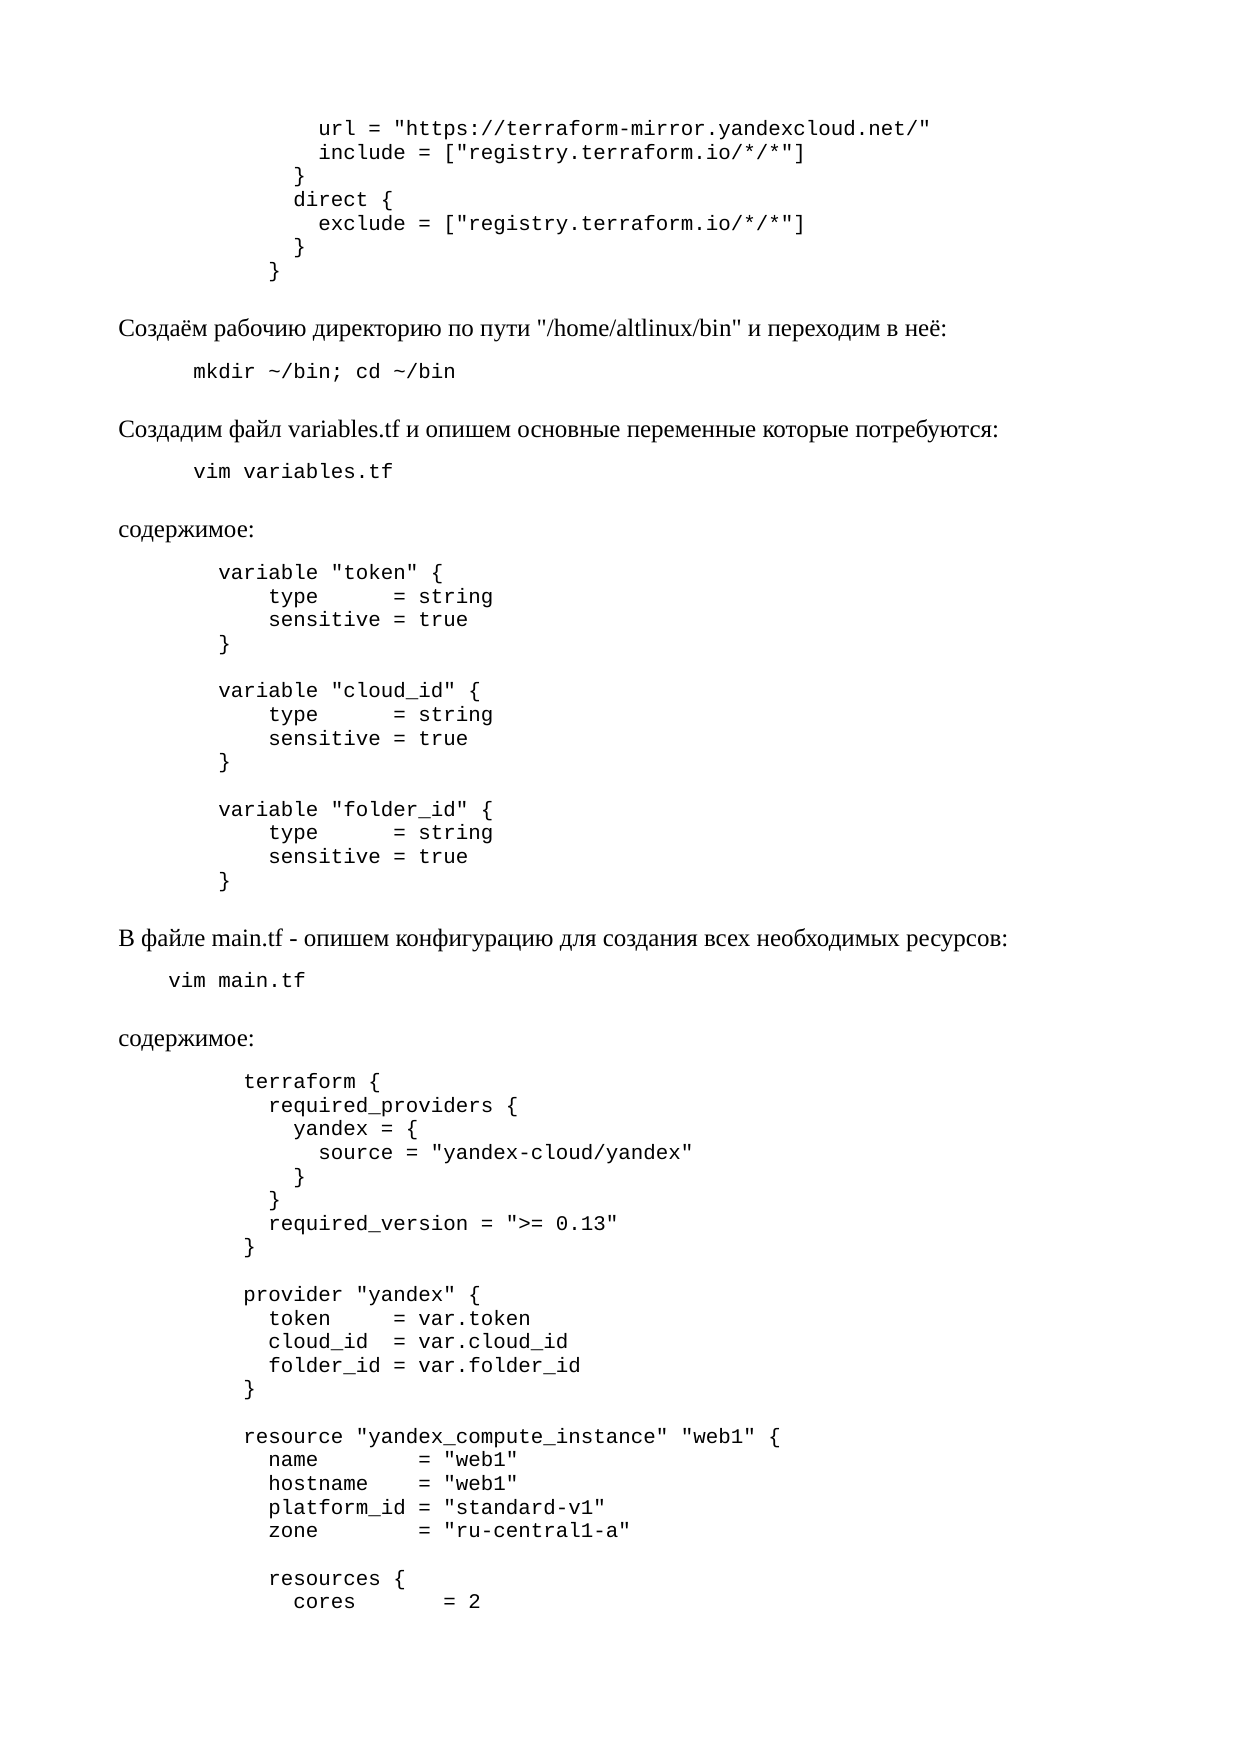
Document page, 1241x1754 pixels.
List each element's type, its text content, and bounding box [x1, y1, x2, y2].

text source = "yandex-cloud/yandex" [118, 1142, 1122, 1166]
text required_providers { [118, 1095, 1122, 1118]
text sensitive = true [118, 728, 1122, 751]
text yandex = { [118, 1118, 1122, 1142]
text type = string [118, 822, 1122, 846]
text type = string [118, 704, 1122, 728]
text variable "token" { [118, 562, 1122, 586]
text hostname = "web1" [118, 1473, 1122, 1497]
text required_version = ">= 0.13" [118, 1213, 1122, 1237]
text Создаём рабочию директорию по пути "/home/altlinux/bin" и переходим в неё: [118, 313, 1122, 342]
text } [118, 165, 1122, 189]
text include = ["registry.terraform.io/*/*"] [118, 142, 1122, 165]
text } [118, 1237, 1122, 1260]
text type = string [118, 586, 1122, 609]
text } [118, 751, 1122, 775]
text sensitive = true [118, 609, 1122, 633]
text terraform { [118, 1071, 1122, 1095]
text direct { [118, 189, 1122, 213]
text } [118, 869, 1122, 893]
text cores = 2 [118, 1591, 1122, 1615]
text Создадим файл variables.tf и опишем основные переменные которые потребуются: [118, 414, 1122, 443]
text zone = "ru-central1-a" [118, 1520, 1122, 1544]
text mkdir ~/bin; cd ~/bin [118, 361, 1122, 384]
text folder_id = var.folder_id [118, 1355, 1122, 1378]
text vim variables.tf [118, 461, 1122, 485]
text url = "https://terraform-mirror.yandexcloud.net/" [118, 118, 1122, 142]
text } [118, 1378, 1122, 1402]
text sensitive = true [118, 846, 1122, 869]
text platform_id = "standard-v1" [118, 1497, 1122, 1520]
text variable "cloud_id" { [118, 680, 1122, 704]
text содержимое: [118, 514, 1122, 543]
text } [118, 236, 1122, 260]
text vim main.tf [118, 970, 1122, 994]
text resources { [118, 1568, 1122, 1591]
text содержимое: [118, 1023, 1122, 1052]
text token = var.token [118, 1307, 1122, 1331]
text provider "yandex" { [118, 1284, 1122, 1307]
text resource "yandex_compute_instance" "web1" { [118, 1426, 1122, 1449]
text В файле main.tf - опишем конфигурацию для создания всех необходимых ресурсов: [118, 923, 1122, 951]
text name = "web1" [118, 1449, 1122, 1473]
text variable "folder_id" { [118, 799, 1122, 822]
text } [118, 633, 1122, 657]
text } [118, 1189, 1122, 1213]
text } [118, 260, 1122, 284]
text cloud_id = var.cloud_id [118, 1331, 1122, 1355]
text exclude = ["registry.terraform.io/*/*"] [118, 213, 1122, 236]
text } [118, 1166, 1122, 1189]
